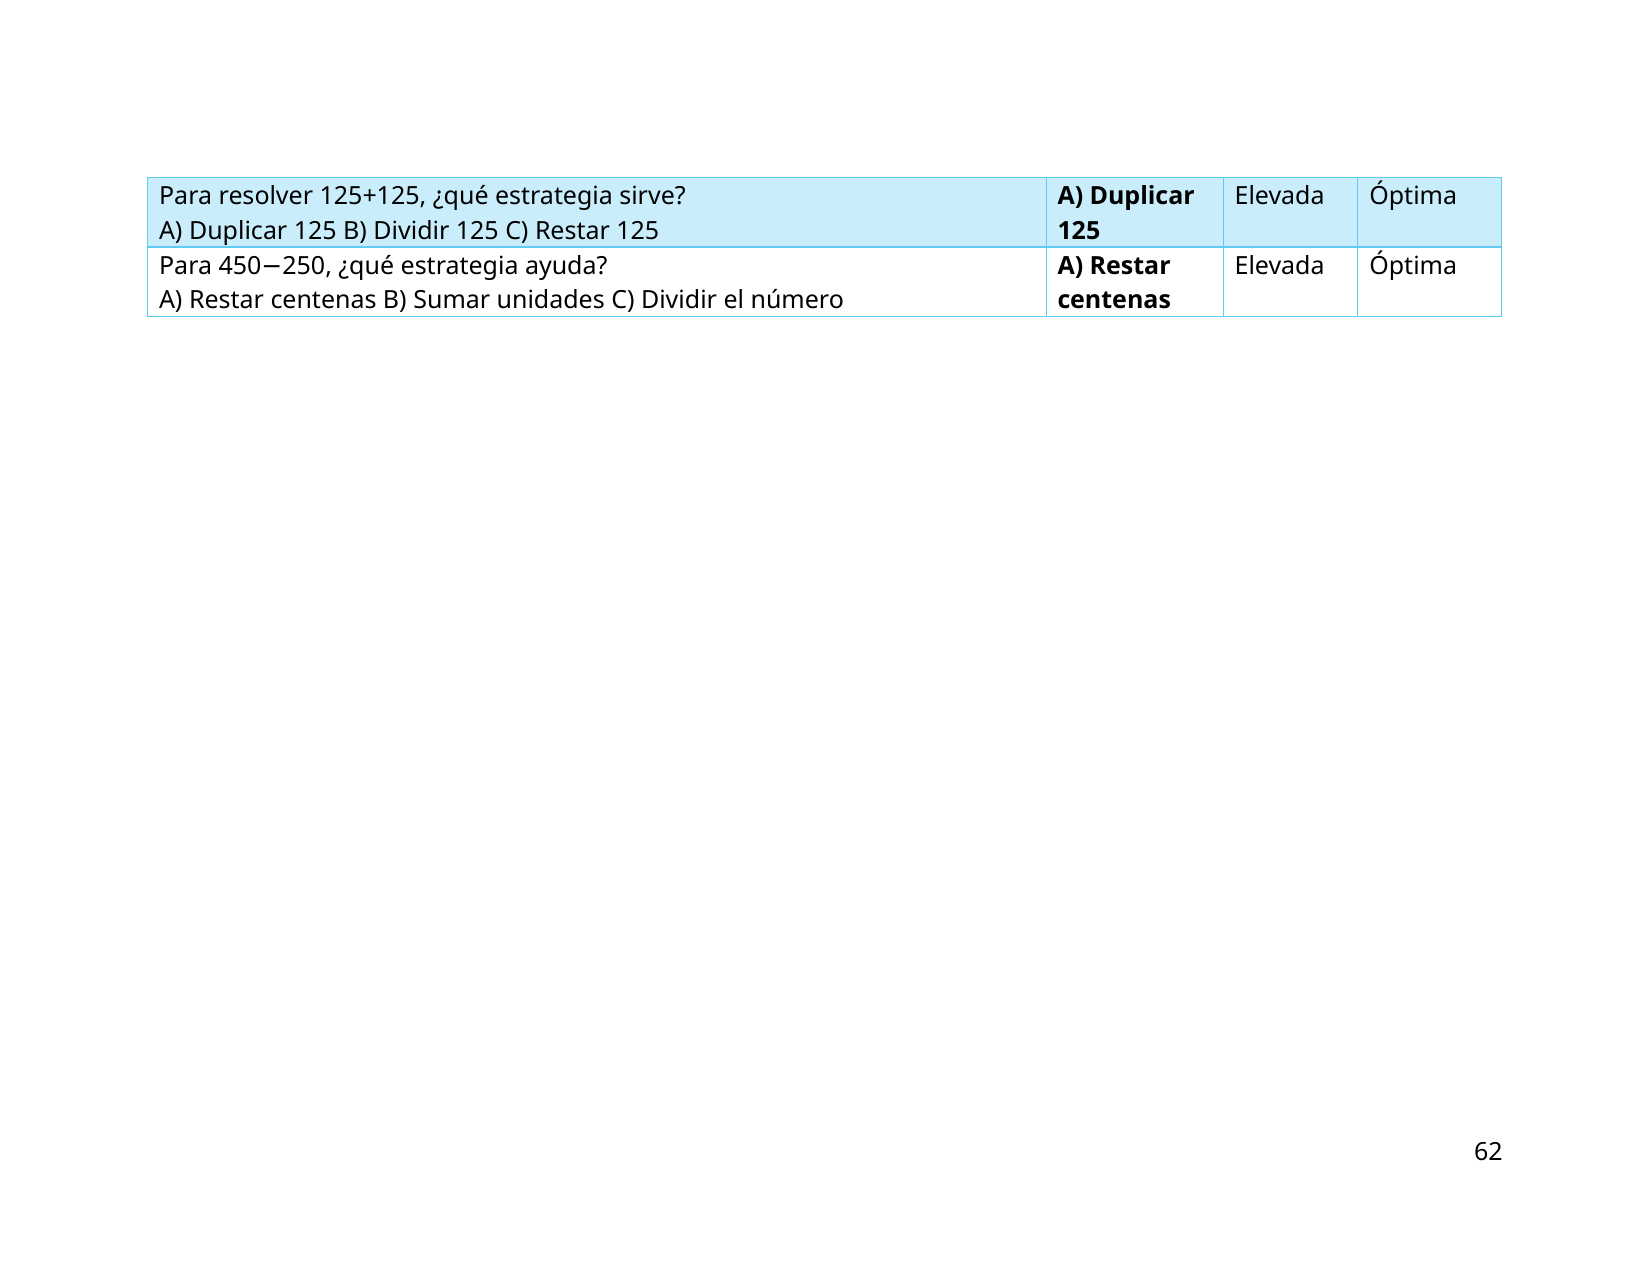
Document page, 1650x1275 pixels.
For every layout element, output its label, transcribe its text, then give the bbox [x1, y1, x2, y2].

table_cell A) Duplicar 125 [1047, 178, 1223, 246]
table_cell A) Restar centenas [1047, 248, 1223, 316]
table_cell Óptima [1358, 178, 1501, 246]
table_cell Elevada [1224, 178, 1357, 246]
table_cell Elevada [1224, 248, 1357, 316]
table_cell Óptima [1358, 248, 1501, 316]
table_cell Para 450−250, ¿qué estrategia ayuda? A) Restar centenas B) Sumar unidades C) Dividir el número [148, 248, 1046, 316]
table_cell Para resolver 125+125, ¿qué estrategia sirve? A) Duplicar 125 B) Dividir 125 C) Restar 125 [148, 178, 1046, 246]
